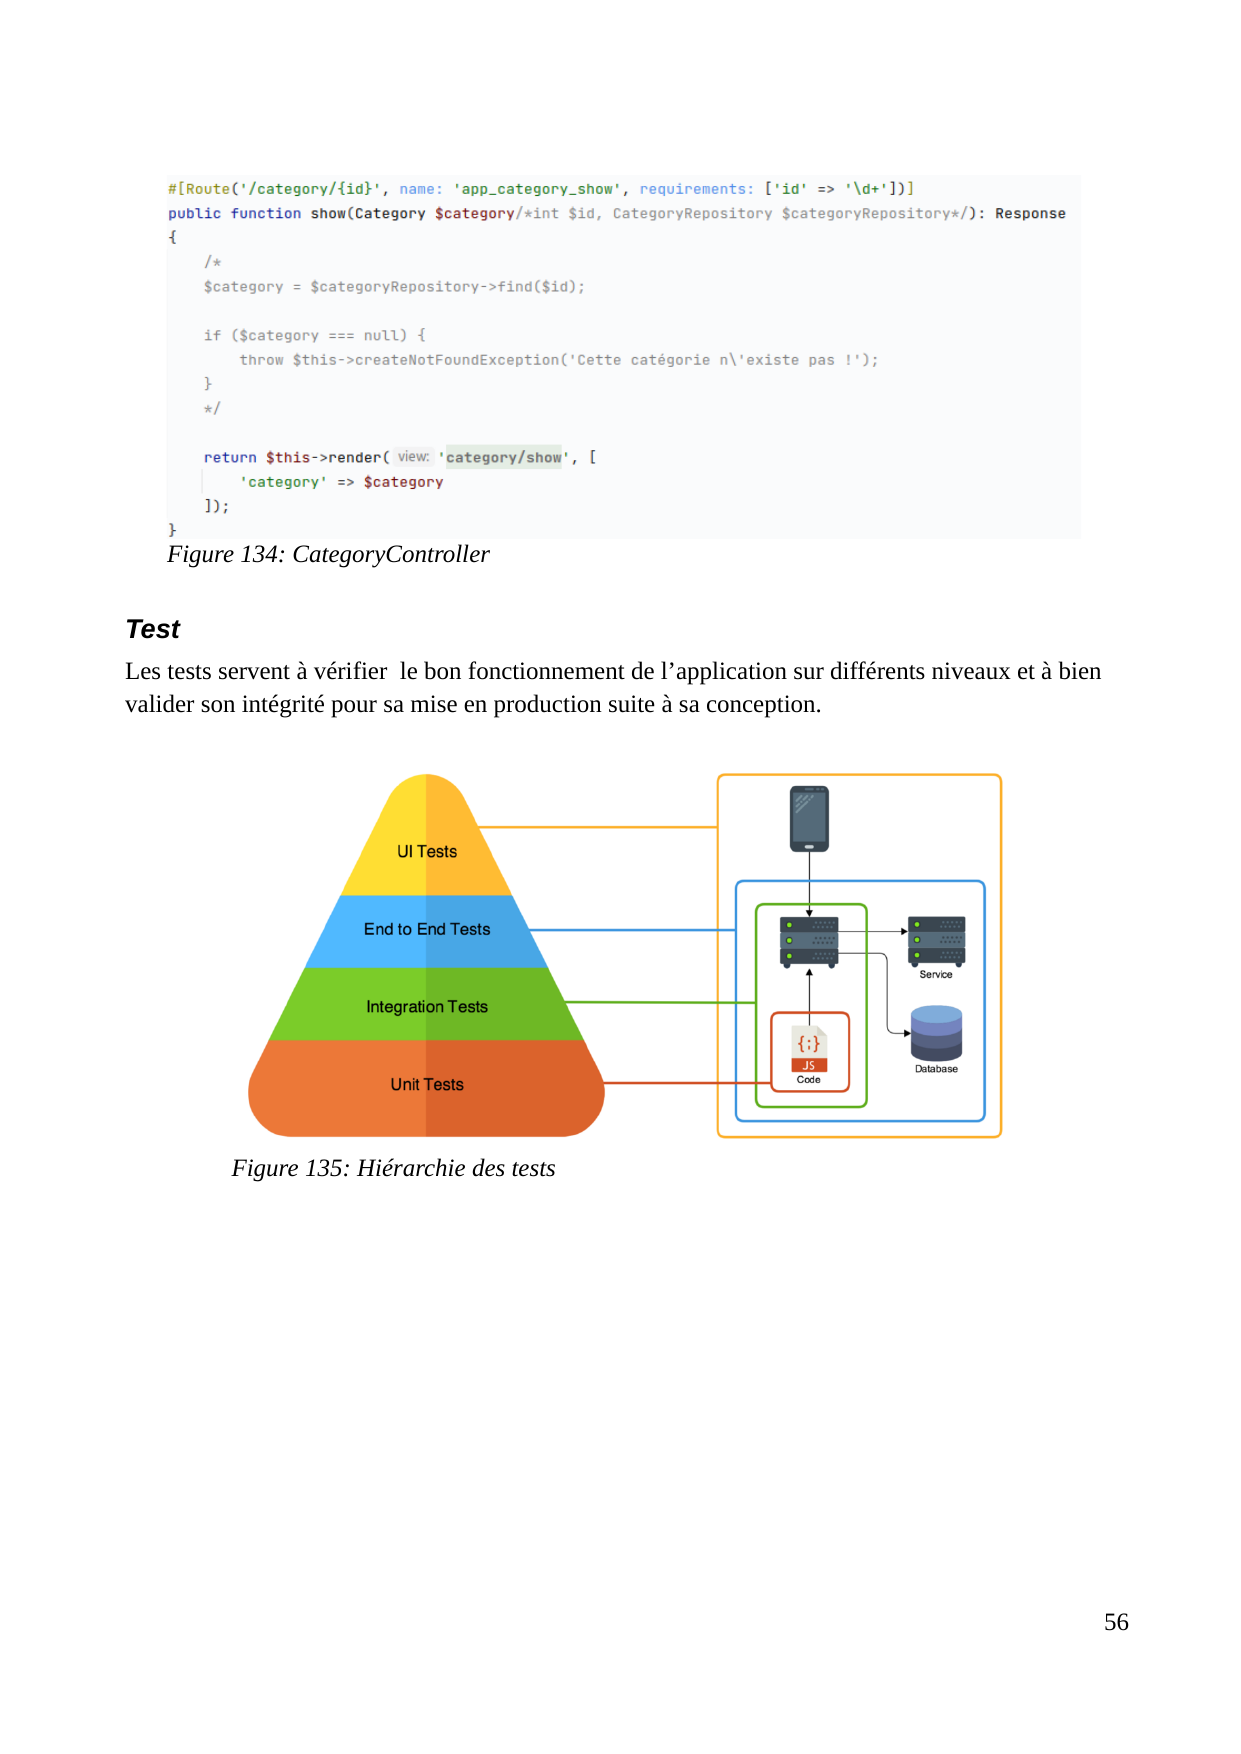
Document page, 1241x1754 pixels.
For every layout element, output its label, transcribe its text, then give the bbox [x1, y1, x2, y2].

text Figure 135: Hiérarchie des tests [231, 1153, 1016, 1182]
picture [231, 749, 1017, 1153]
subtitle Test [125, 163, 1123, 644]
text Les tests servent à vérifier le bon fonctionnement de l’application sur différents niveaux et à bien valider son intégrité pour sa mise en production suite à sa conception. [125, 656, 1123, 718]
text Figure 134: CategoryController [167, 539, 1081, 568]
picture [166, 175, 1082, 539]
